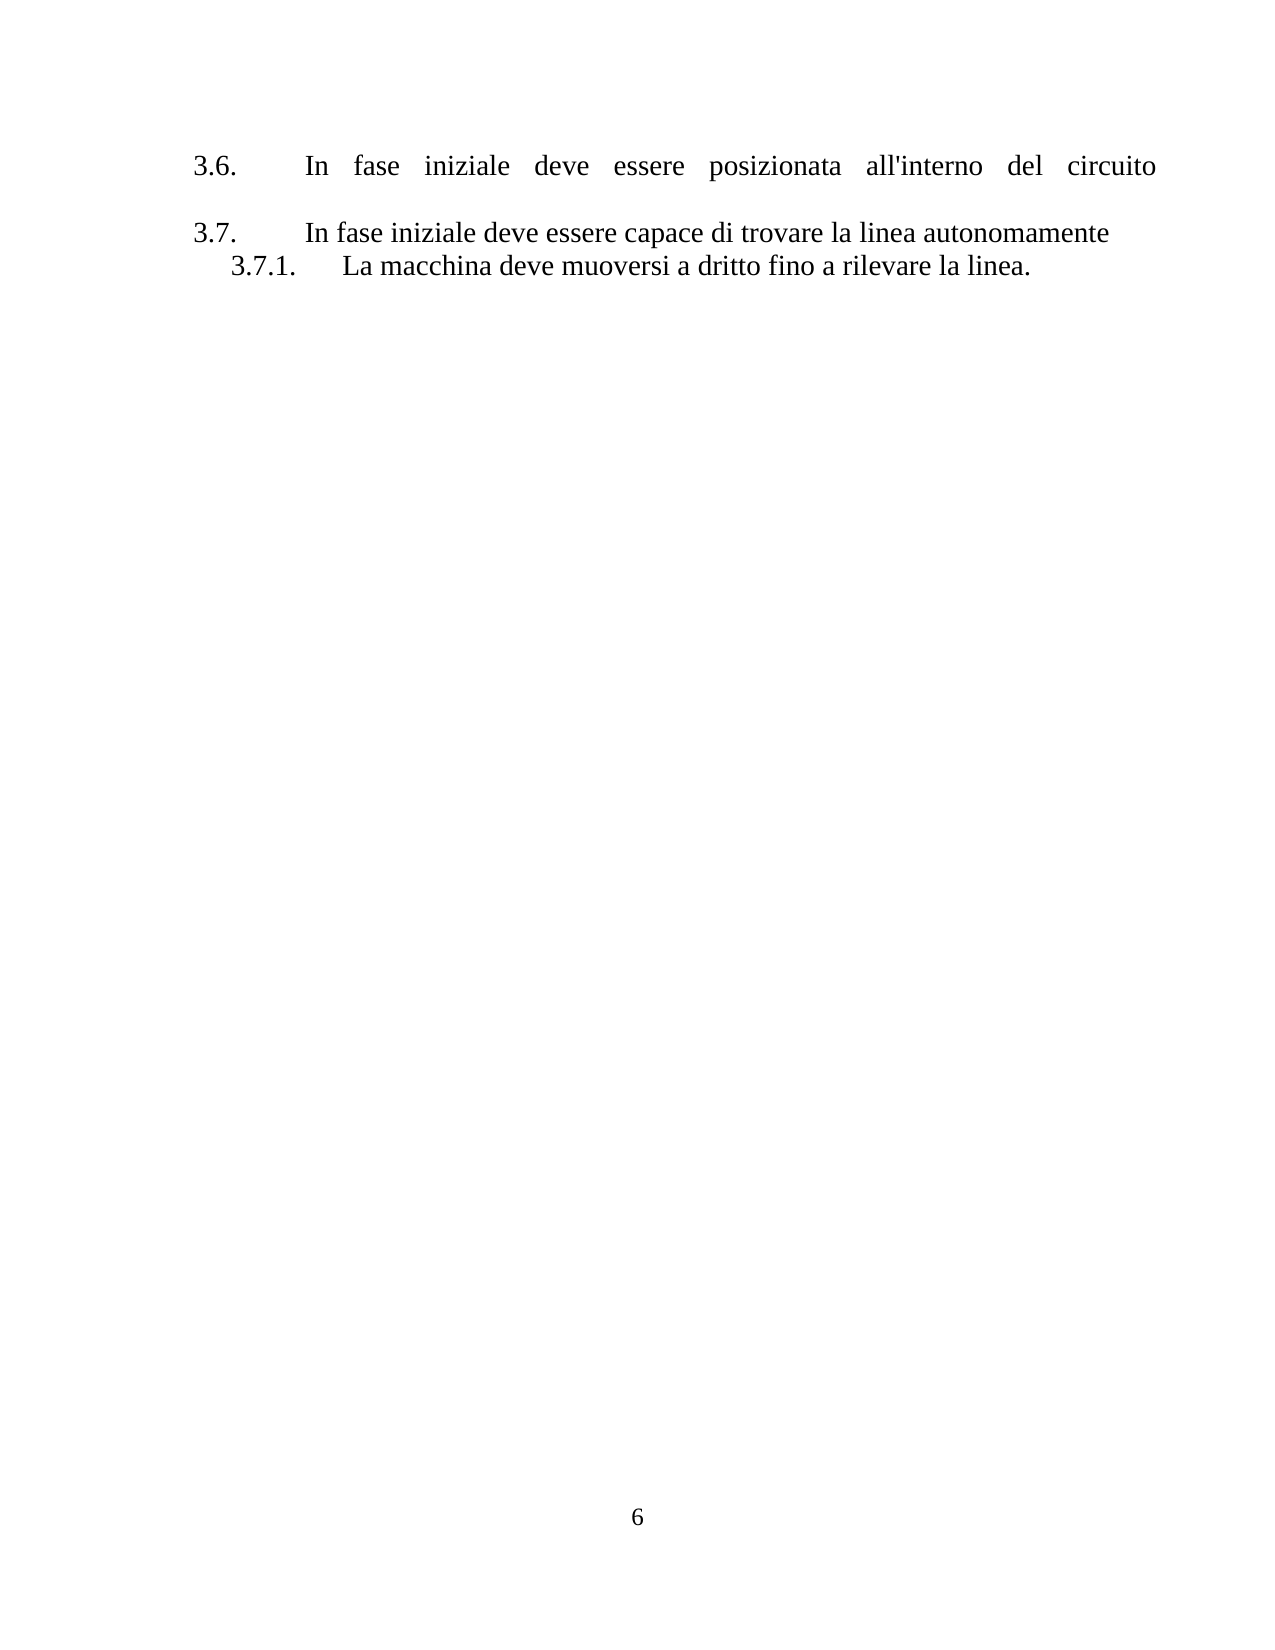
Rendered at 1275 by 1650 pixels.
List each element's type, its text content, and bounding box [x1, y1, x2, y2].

list In fase iniziale deve essere capace di trovare la linea autonomamente [193, 215, 1157, 248]
list In fase iniziale deve essere posizionata all'interno del circuito [193, 148, 1157, 215]
list La macchina deve muoversi a dritto fino a rilevare la linea. [231, 248, 1157, 282]
